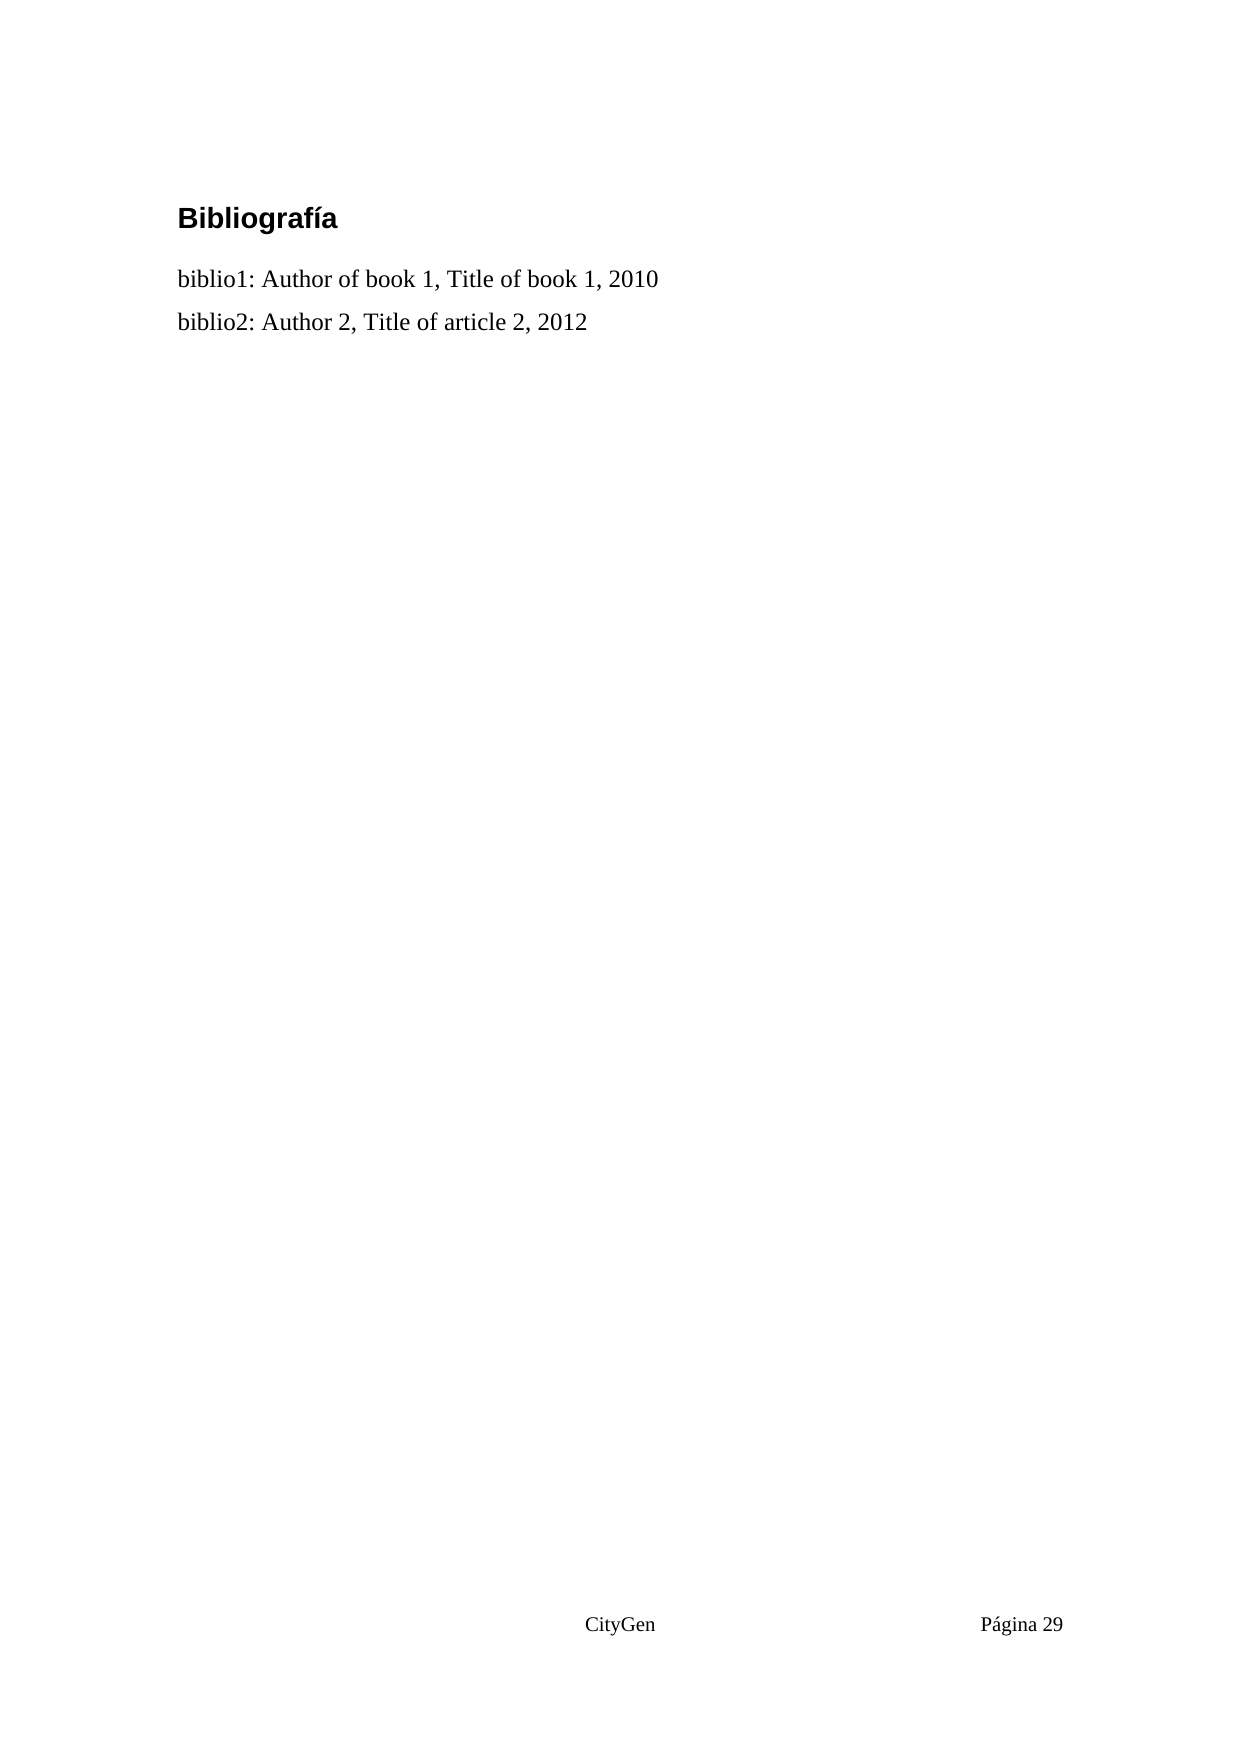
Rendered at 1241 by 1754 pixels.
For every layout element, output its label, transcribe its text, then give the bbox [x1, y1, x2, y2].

subtitle Bibliografía [177, 201, 1093, 235]
text biblio2: Author 2, Title of article 2, 2012 [177, 307, 1093, 336]
text biblio1: Author of book 1, Title of book 1, 2010 [177, 264, 1093, 293]
